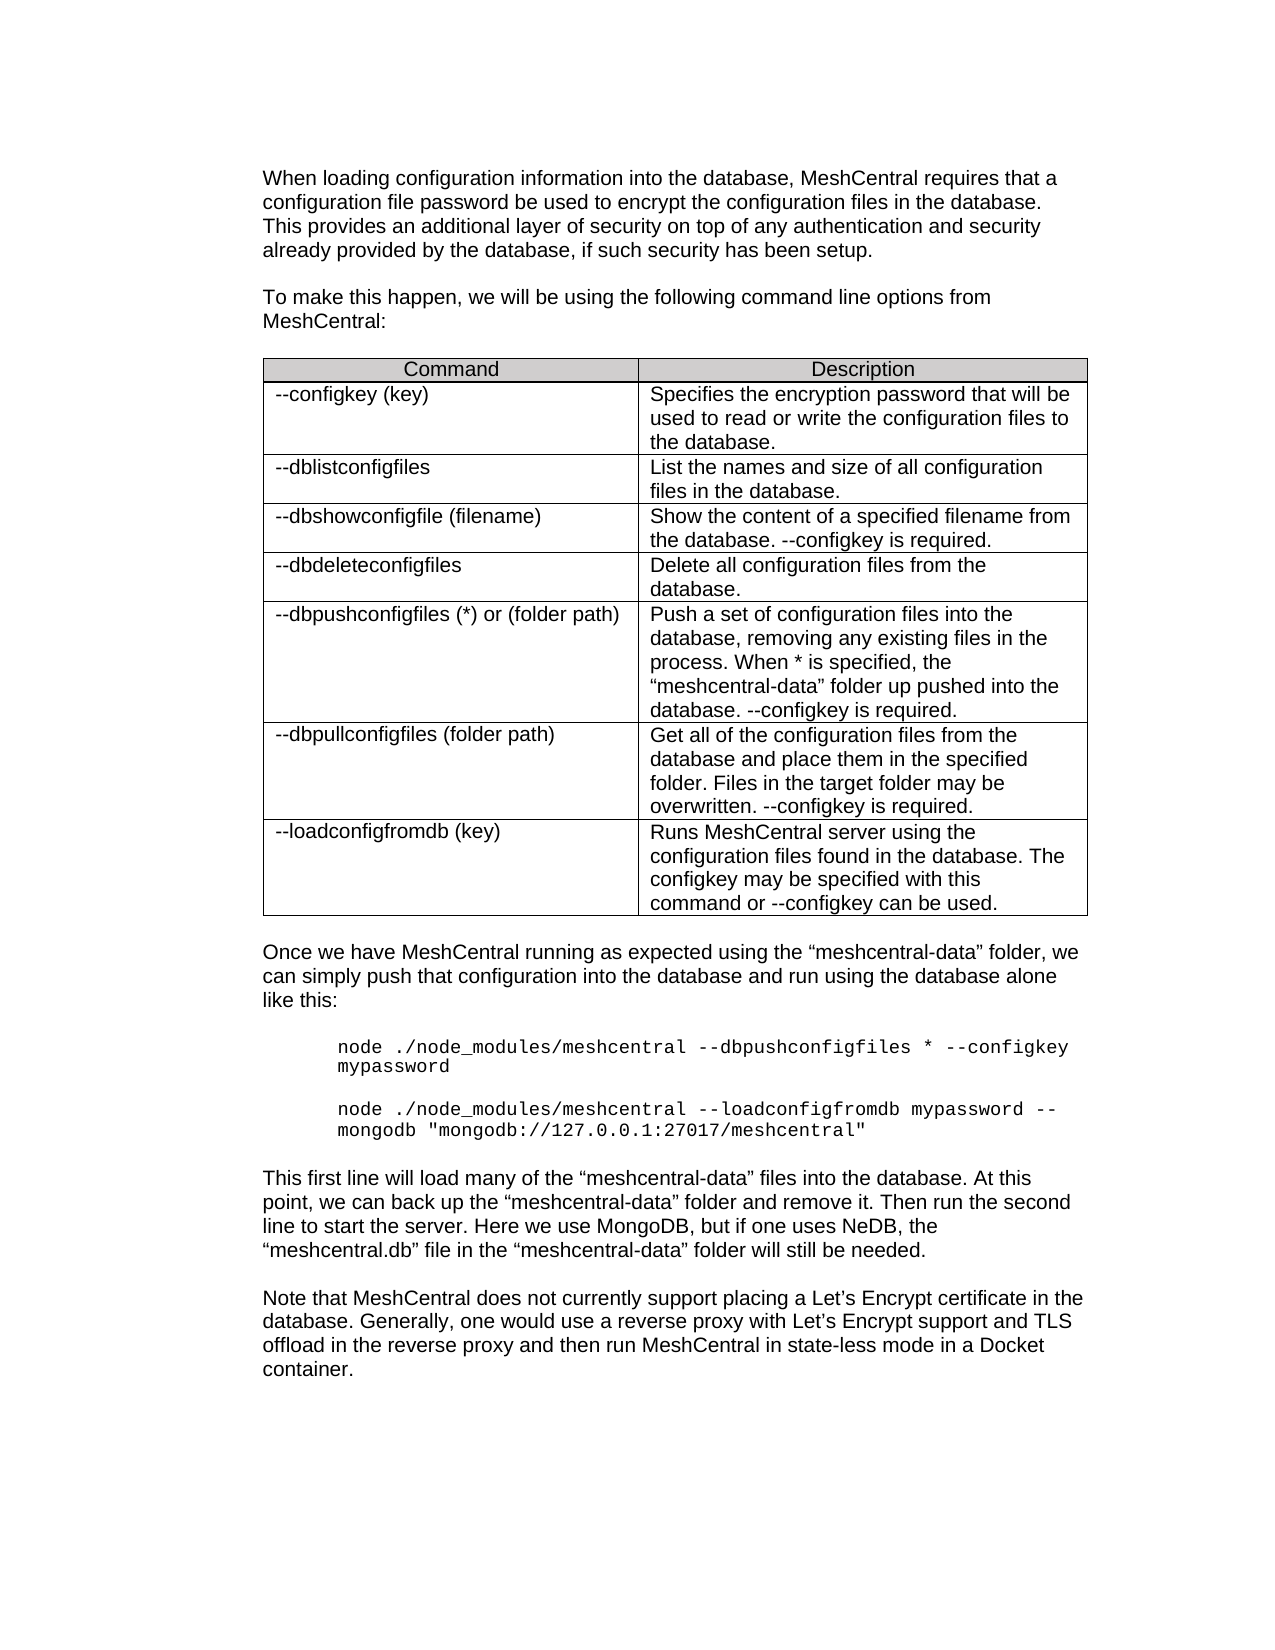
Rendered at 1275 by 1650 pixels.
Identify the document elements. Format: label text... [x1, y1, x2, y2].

table_cell Get all of the configuration files from the database and place them in the specified folder. Files in the target folder may be overwritten. --configkey is required. [639, 723, 1087, 819]
table_cell --configkey (key) [264, 383, 638, 454]
table_cell --dbdeleteconfigfiles [264, 553, 638, 601]
table_cell --loadconfigfromdb (key) [264, 820, 638, 915]
text This first line will load many of the “meshcentral-data” files into the database. At this point, we can back up the “meshcentral-data” folder and remove it. Then run the second line to start the server. Here we use MongoDB, but if one uses NeDB, the “meshcentral.db” file in the “meshcentral-data” folder will still be needed. [262, 1166, 1074, 1261]
table_cell --dbpushconfigfiles (*) or (folder path) [264, 602, 638, 722]
table_cell --dblistconfigfiles [264, 455, 638, 503]
table_cell Delete all configuration files from the database. [639, 553, 1087, 601]
text node ./node_modules/meshcentral --dbpushconfigfiles * --configkey mypassword [337, 1037, 1071, 1078]
text When loading configuration information into the database, MeshCentral requires that a configuration file password be used to encrypt the configuration files in the database. This provides an additional layer of security on top of any authentication and security already provided by the database, if such security has been setup. [262, 166, 1064, 261]
table_cell Specifies the encryption password that will be used to read or write the configuration files to the database. [639, 383, 1087, 454]
text To make this happen, we will be using the following command line options from MeshCentral: [262, 285, 1083, 333]
text Note that MeshCentral does not currently support placing a Let’s Encrypt certificate in the database. Generally, one would use a reverse proxy with Let’s Encrypt support and TLS offload in the reverse proxy and then run MeshCentral in state-less mode in a Docket container. [262, 1285, 1087, 1381]
table_cell Show the content of a specified filename from the database. --configkey is required. [639, 504, 1087, 552]
table_cell Push a set of configuration files into the database, removing any existing files in the process. When * is specified, the “meshcentral-data” folder up pushed into the database. --configkey is required. [639, 602, 1087, 722]
table_header Description [639, 359, 1087, 381]
table_cell List the names and size of all configuration files in the database. [639, 455, 1087, 503]
table_cell --dbshowconfigfile (filename) [264, 504, 638, 552]
text node ./node_modules/meshcentral --loadconfigfromdb mypassword -- mongodb "mongodb://127.0.0.1:27017/meshcentral" [337, 1099, 1060, 1142]
table_header Command [264, 359, 638, 381]
text Once we have MeshCentral running as expected using the “meshcentral-data” folder, we can simply push that configuration into the database and run using the database alone like this: [262, 940, 1082, 1012]
table_cell Runs MeshCentral server using the configuration files found in the database. The configkey may be specified with this command or --configkey can be used. [639, 820, 1087, 915]
table_cell --dbpullconfigfiles (folder path) [264, 723, 638, 819]
